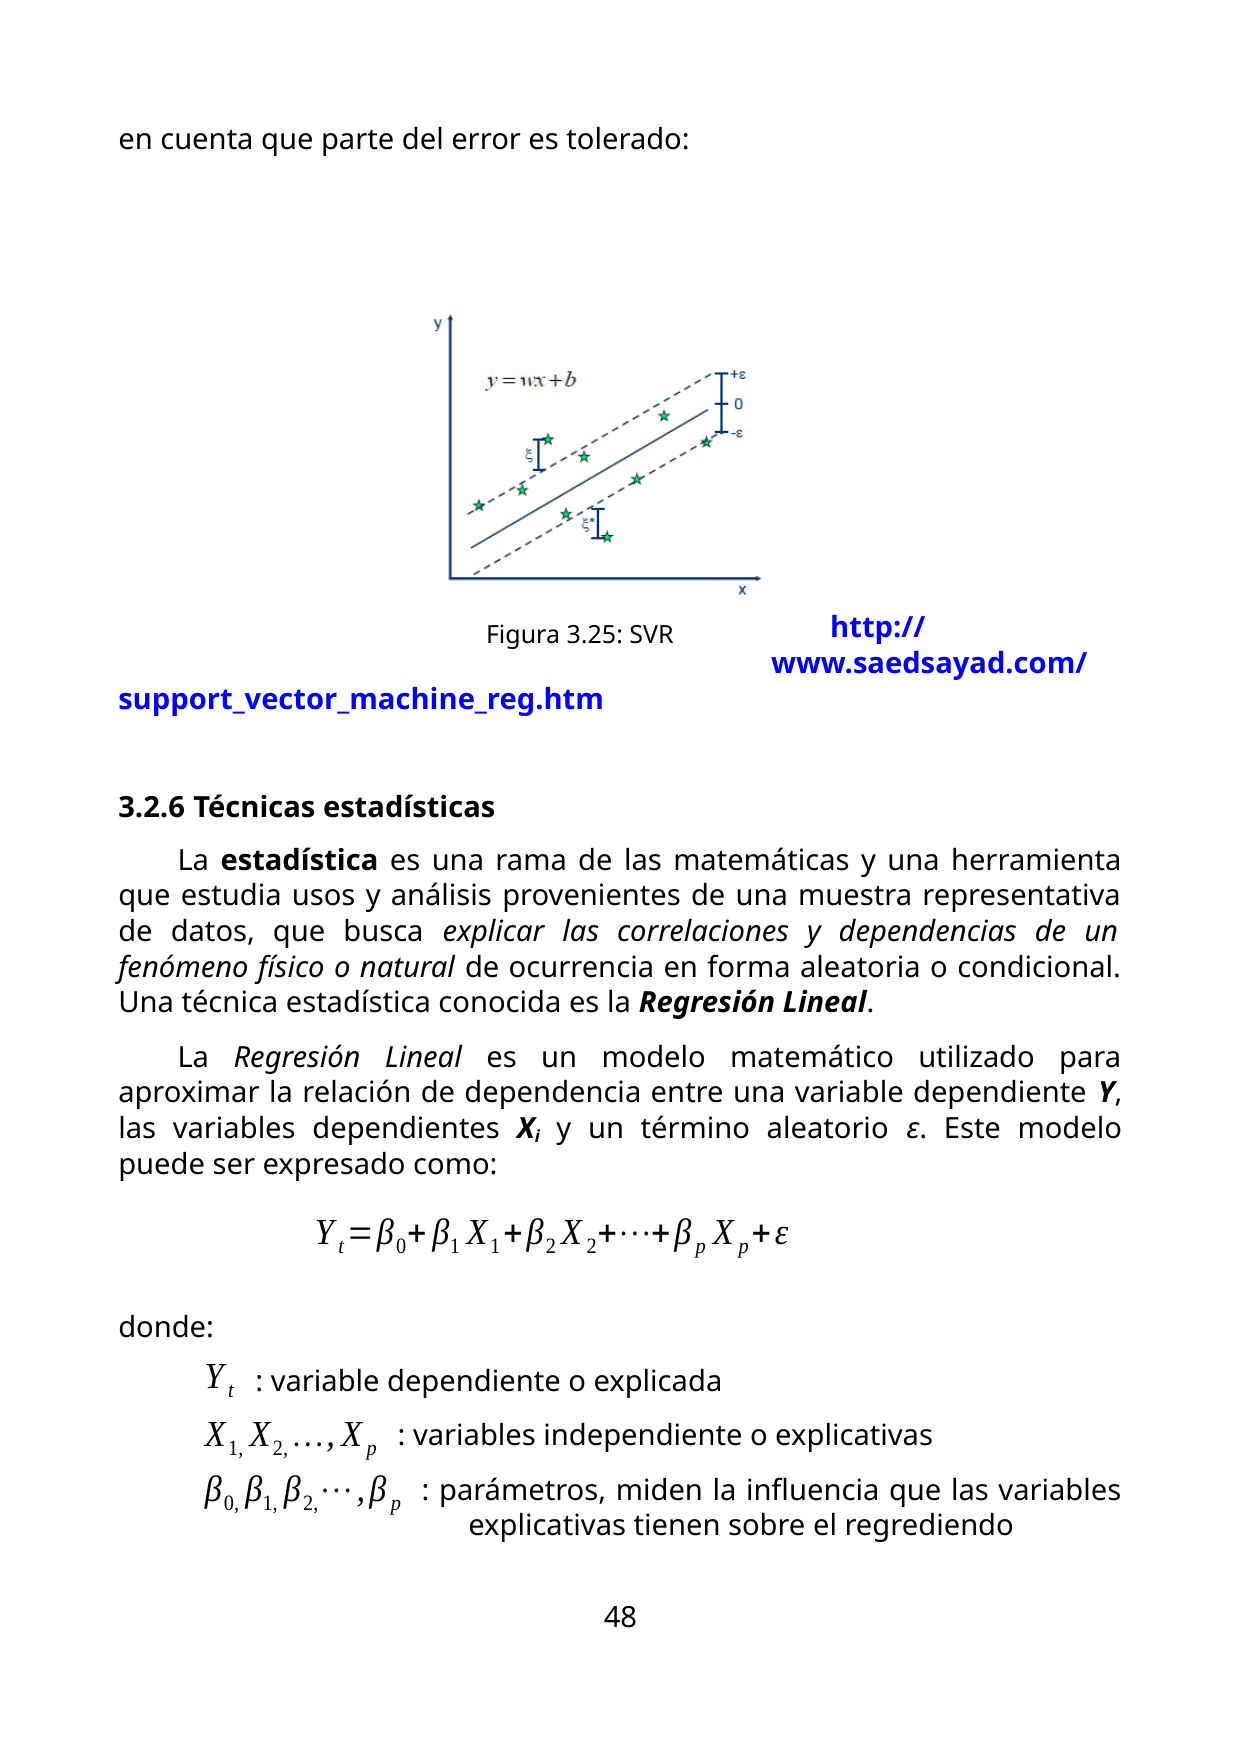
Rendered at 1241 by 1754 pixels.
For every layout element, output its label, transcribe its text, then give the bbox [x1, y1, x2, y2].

picture [388, 302, 771, 600]
text La estadística es una rama de las matemáticas y una herramienta que estudia usos y análisis provenientes de una muestra representativa de datos, que busca explicar las correlaciones y dependencias de un fenómeno físico o natural de ocurrencia en forma aleatoria o condicional. Una técnica estadística conocida es la Regresión Lineal. [118, 839, 1122, 1021]
text Figura 3.25: SVR [388, 600, 771, 650]
text : variables independiente o explicativas [118, 1414, 1122, 1454]
text : variable dependiente o explicada [118, 1360, 1122, 1400]
text http://www.saedsayad.com/support_vector_machine_reg.htm [118, 607, 1122, 718]
subtitle Técnicas estadísticas [118, 787, 1122, 826]
text La Regresión Lineal es un modelo matemático utilizado para aproximar la relación de dependencia entre una variable dependiente Y, las variables dependientes Xi y un término aleatorio ε. Este modelo puede ser expresado como: [118, 1036, 1122, 1183]
text donde: [118, 1306, 1122, 1346]
text : parámetros, miden la influencia que las variables explicativas tienen sobre el regrediendo [118, 1469, 1122, 1544]
text en cuenta que parte del error es tolerado: [118, 118, 1122, 158]
